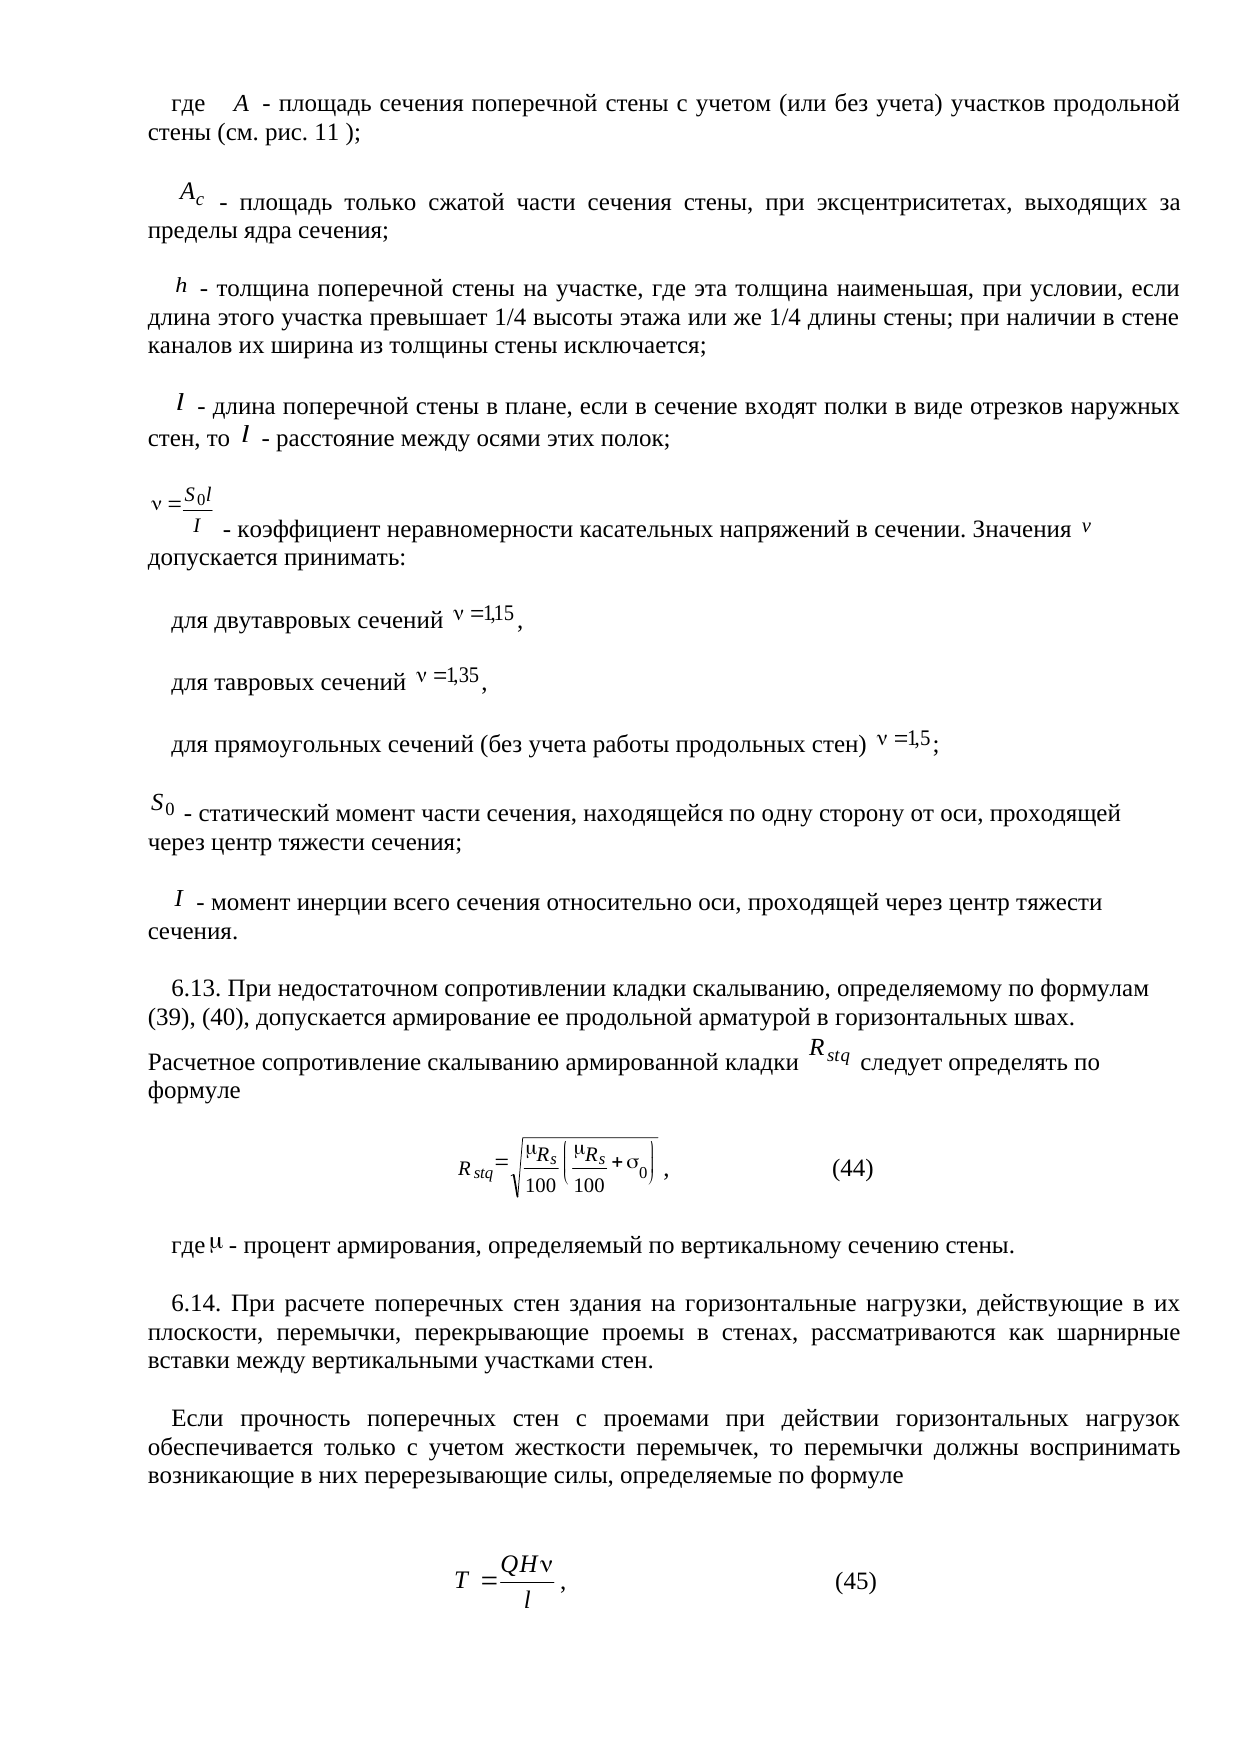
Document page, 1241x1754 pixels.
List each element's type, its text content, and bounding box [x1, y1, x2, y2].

text где- процент армирования, определяемый по вертикальному сечению стены. [148, 1231, 1181, 1259]
text для прямоугольных сечений (без учета работы продольных стен) ; [148, 724, 1181, 758]
text - площадь только сжатой части сечения стены, при эксцентриситетах, выходящих за пределы ядра сечения; [148, 174, 1181, 244]
text где - площадь сечения поперечной стены с учетом (или без учета) участков продольной стены (см. рис. 11 ); [148, 88, 1181, 145]
text , (44) [148, 1133, 1181, 1202]
text - коэффициент неравномерности касательных напряжений в сечении. Значения допускается принимать: [148, 481, 1181, 571]
text , (45) [148, 1547, 1181, 1614]
text для двутавровых сечений , [148, 600, 1181, 633]
text - длина поперечной стены в плане, если в сечение входят полки в виде отрезков наружных стен, то - расстояние между осями этих полок; [148, 388, 1181, 452]
text - статический момент части сечения, находящейся по одну сторону от оси, проходящей через центр тяжести сечения; [148, 787, 1181, 855]
text 6.13. При недостаточном сопротивлении кладки скалыванию, определяемому по формулам (39), (40), допускается армирование ее продольной арматурой в горизонтальных швах. Расчетное сопротивление скалыванию армированной кладки следует определять по формуле [148, 973, 1181, 1104]
text Если прочность поперечных стен с проемами при действии горизонтальных нагрузок обеспечивается только с учетом жесткости перемычек, то перемычки должны воспринимать возникающие в них перерезывающие силы, определяемые по формуле [148, 1403, 1181, 1489]
text - момент инерции всего сечения относительно оси, проходящей через центр тяжести сечения. [148, 884, 1181, 945]
text 6.14. При расчете поперечных стен здания на горизонтальные нагрузки, действующие в их плоскости, перемычки, перекрывающие проемы в стенах, рассматриваются как шарнирные вставки между вертикальными участками стен. [148, 1288, 1181, 1374]
text для тавровых сечений , [148, 662, 1181, 696]
text - толщина поперечной стены на участке, где эта толщина наименьшая, при условии, если длина этого участка превышает 1/4 высоты этажа или же 1/4 длины стены; при наличии в стене каналов их ширина из толщины стены исключается; [148, 273, 1181, 359]
